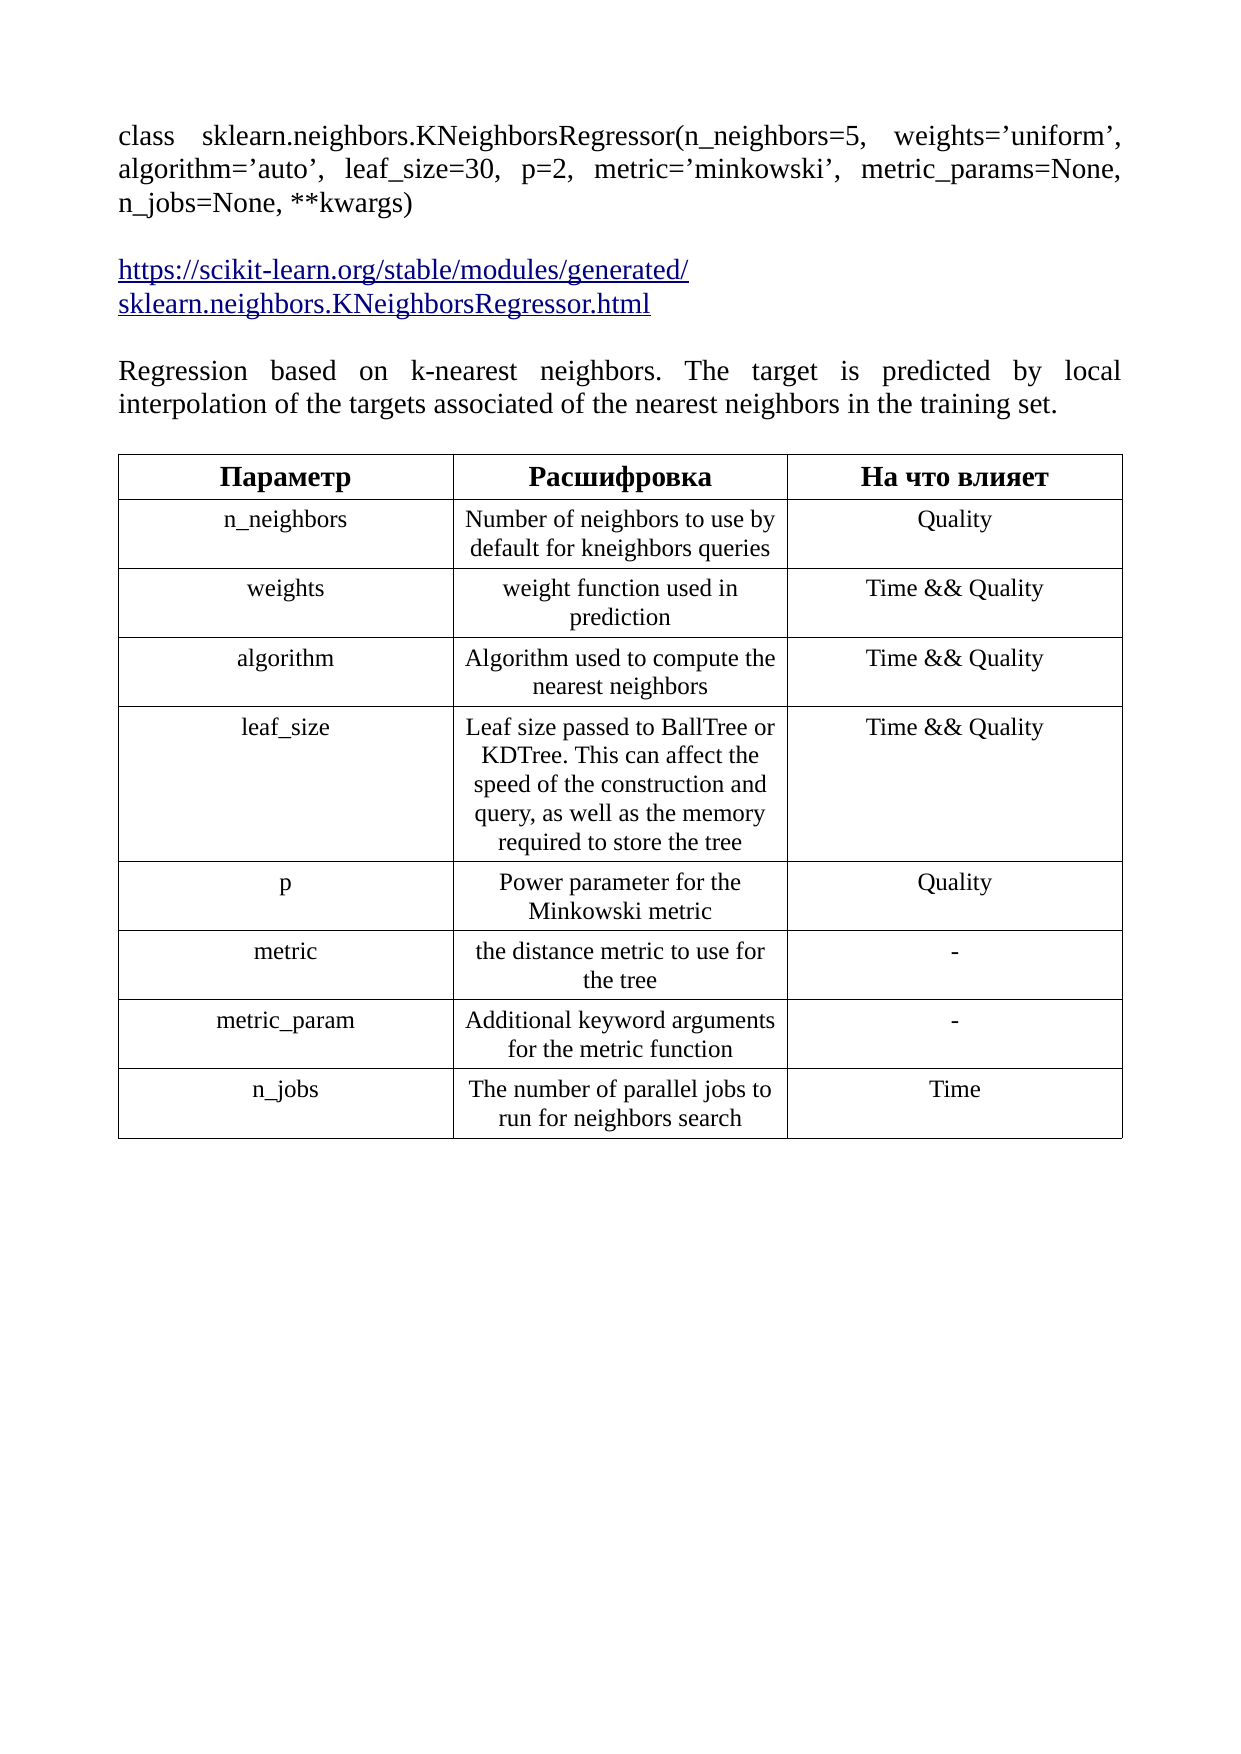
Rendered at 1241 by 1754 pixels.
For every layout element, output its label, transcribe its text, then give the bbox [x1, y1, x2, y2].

table_cell Power parameter for the Minkowski metric [454, 862, 787, 930]
table_cell Time && Quality [788, 638, 1122, 706]
table_cell leaf_size [119, 707, 453, 861]
text https://scikit-learn.org/stable/modules/generated/sklearn.neighbors.KNeighborsRegressor.html [118, 252, 1122, 319]
table_cell n_neighbors [119, 500, 453, 568]
table_header На что влияет [788, 455, 1122, 499]
table_cell weights [119, 569, 453, 637]
table_cell n_jobs [119, 1069, 453, 1137]
table_cell Additional keyword arguments for the metric function [454, 1000, 787, 1068]
table_cell algorithm [119, 638, 453, 706]
table_cell Number of neighbors to use by default for kneighbors queries [454, 500, 787, 568]
table_cell Leaf size passed to BallTree or KDTree. This can affect the speed of the construction and query, as well as the memory required to store the tree [454, 707, 787, 861]
table_header Расшифровка [454, 455, 787, 499]
table_cell - [788, 931, 1122, 999]
table_cell Quality [788, 500, 1122, 568]
table_cell Time && Quality [788, 707, 1122, 861]
table_cell the distance metric to use for the tree [454, 931, 787, 999]
table_header Параметр [119, 455, 453, 499]
table_cell p [119, 862, 453, 930]
table_cell Time && Quality [788, 569, 1122, 637]
table_cell - [788, 1000, 1122, 1068]
table_cell weight function used in prediction [454, 569, 787, 637]
table_cell Algorithm used to compute the nearest neighbors [454, 638, 787, 706]
text Regression based on k-nearest neighbors. The target is predicted by local interpolation of the targets associated of the nearest neighbors in the training set. [118, 353, 1122, 420]
table_cell Quality [788, 862, 1122, 930]
table_cell The number of parallel jobs to run for neighbors search [454, 1069, 787, 1137]
table_cell metric_param [119, 1000, 453, 1068]
table_cell metric [119, 931, 453, 999]
text class sklearn.neighbors.KNeighborsRegressor(n_neighbors=5, weights=’uniform’, algorithm=’auto’, leaf_size=30, p=2, metric=’minkowski’, metric_params=None, n_jobs=None, **kwargs) [118, 118, 1122, 219]
table_cell Time [788, 1069, 1122, 1137]
